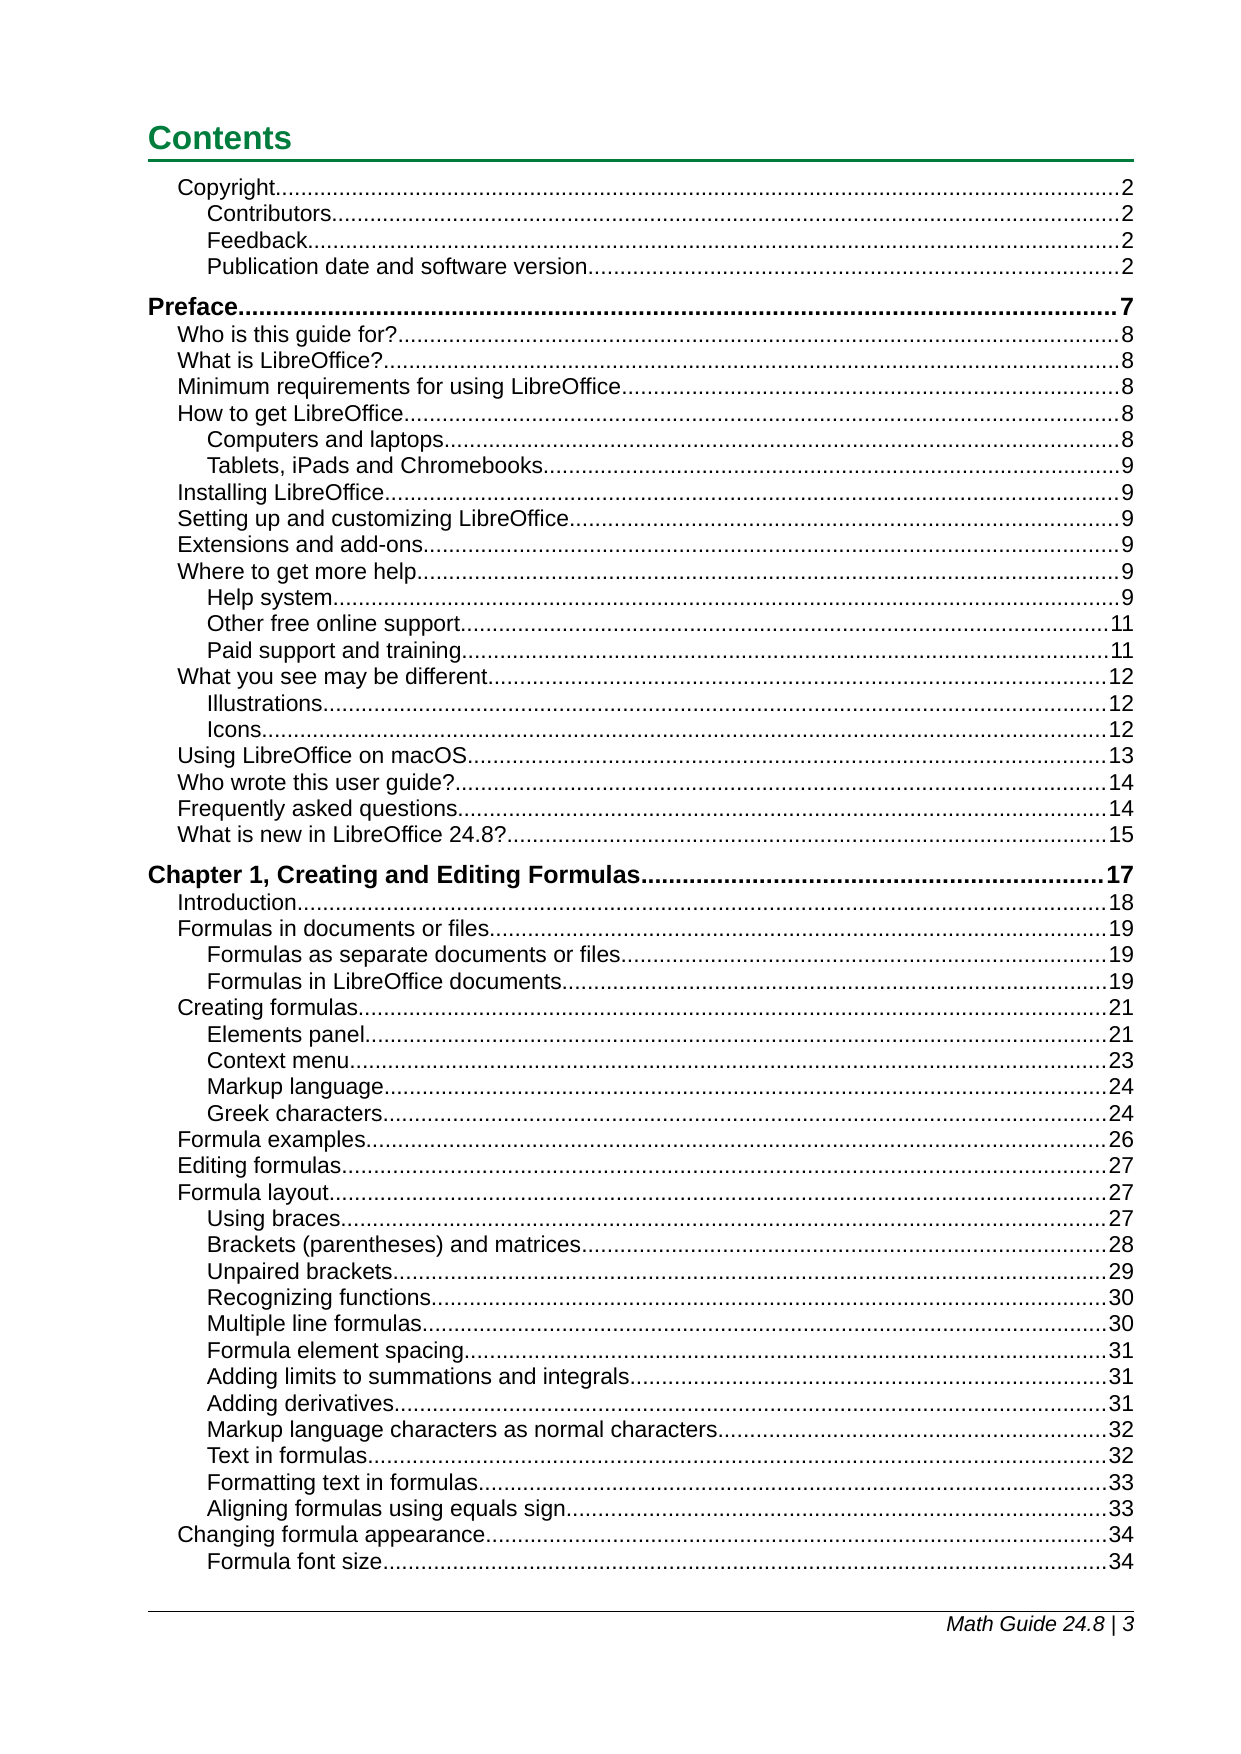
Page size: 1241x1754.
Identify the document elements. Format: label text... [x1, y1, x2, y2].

text Formulas in LibreOffice documents 19 [207, 968, 1134, 994]
text Markup language 24 [207, 1073, 1134, 1099]
text Copyright 2 [177, 174, 1134, 200]
text Adding derivatives 31 [207, 1389, 1134, 1416]
text Brackets (parentheses) and matrices 28 [207, 1231, 1134, 1258]
text Extensions and add-ons 9 [177, 531, 1134, 558]
text Greek characters 24 [207, 1099, 1134, 1126]
text Unpaired brackets 29 [207, 1258, 1134, 1284]
text Formula layout 27 [177, 1179, 1134, 1205]
text What you see may be different 12 [177, 663, 1134, 689]
subtitle Contents [148, 118, 1134, 159]
text Publication date and software version 2 [207, 253, 1134, 279]
text Setting up and customizing LibreOffice 9 [177, 505, 1134, 531]
text Chapter 1, Creating and Editing Formulas 17 [148, 860, 1134, 889]
text Contributors 2 [207, 200, 1134, 227]
text Formula examples 26 [177, 1126, 1134, 1152]
text Preface 7 [148, 292, 1134, 321]
text Changing formula appearance 34 [177, 1521, 1134, 1548]
text Multiple line formulas 30 [207, 1310, 1134, 1337]
text Formulas in documents or files 19 [177, 915, 1134, 941]
text Adding limits to summations and integrals 31 [207, 1363, 1134, 1389]
text Markup language characters as normal characters 32 [207, 1416, 1134, 1442]
text Who wrote this user guide? 14 [177, 768, 1134, 795]
text Who is this guide for? 8 [177, 321, 1134, 347]
text Formulas as separate documents or files 19 [207, 941, 1134, 968]
text Creating formulas 21 [177, 994, 1134, 1021]
text Help system 9 [207, 584, 1134, 610]
text Minimum requirements for using LibreOffice 8 [177, 373, 1134, 399]
text Other free online support 11 [207, 610, 1134, 637]
text Tablets, iPads and Chromebooks 9 [207, 452, 1134, 479]
text Introduction 18 [177, 889, 1134, 915]
text Paid support and training 11 [207, 637, 1134, 663]
text Formula element spacing 31 [207, 1337, 1134, 1363]
text Computers and laptops 8 [207, 426, 1134, 452]
text Using braces 27 [207, 1205, 1134, 1231]
text What is LibreOffice? 8 [177, 347, 1134, 373]
text Context menu 23 [207, 1047, 1134, 1073]
text Feedback 2 [207, 227, 1134, 253]
text Text in formulas 32 [207, 1442, 1134, 1468]
text Formula font size 34 [207, 1548, 1134, 1574]
text Frequently asked questions 14 [177, 795, 1134, 821]
text Recognizing functions 30 [207, 1284, 1134, 1310]
text Elements panel 21 [207, 1021, 1134, 1047]
text Formatting text in formulas 33 [207, 1468, 1134, 1495]
text Editing formulas 27 [177, 1152, 1134, 1179]
text Where to get more help 9 [177, 558, 1134, 584]
text What is new in LibreOffice 24.8? 15 [177, 821, 1134, 848]
text Illustrations 12 [207, 689, 1134, 716]
text Installing LibreOffice 9 [177, 479, 1134, 505]
text Icons 12 [207, 716, 1134, 742]
text Aligning formulas using equals sign 33 [207, 1495, 1134, 1521]
text Using LibreOffice on macOS 13 [177, 742, 1134, 768]
text How to get LibreOffice 8 [177, 399, 1134, 426]
